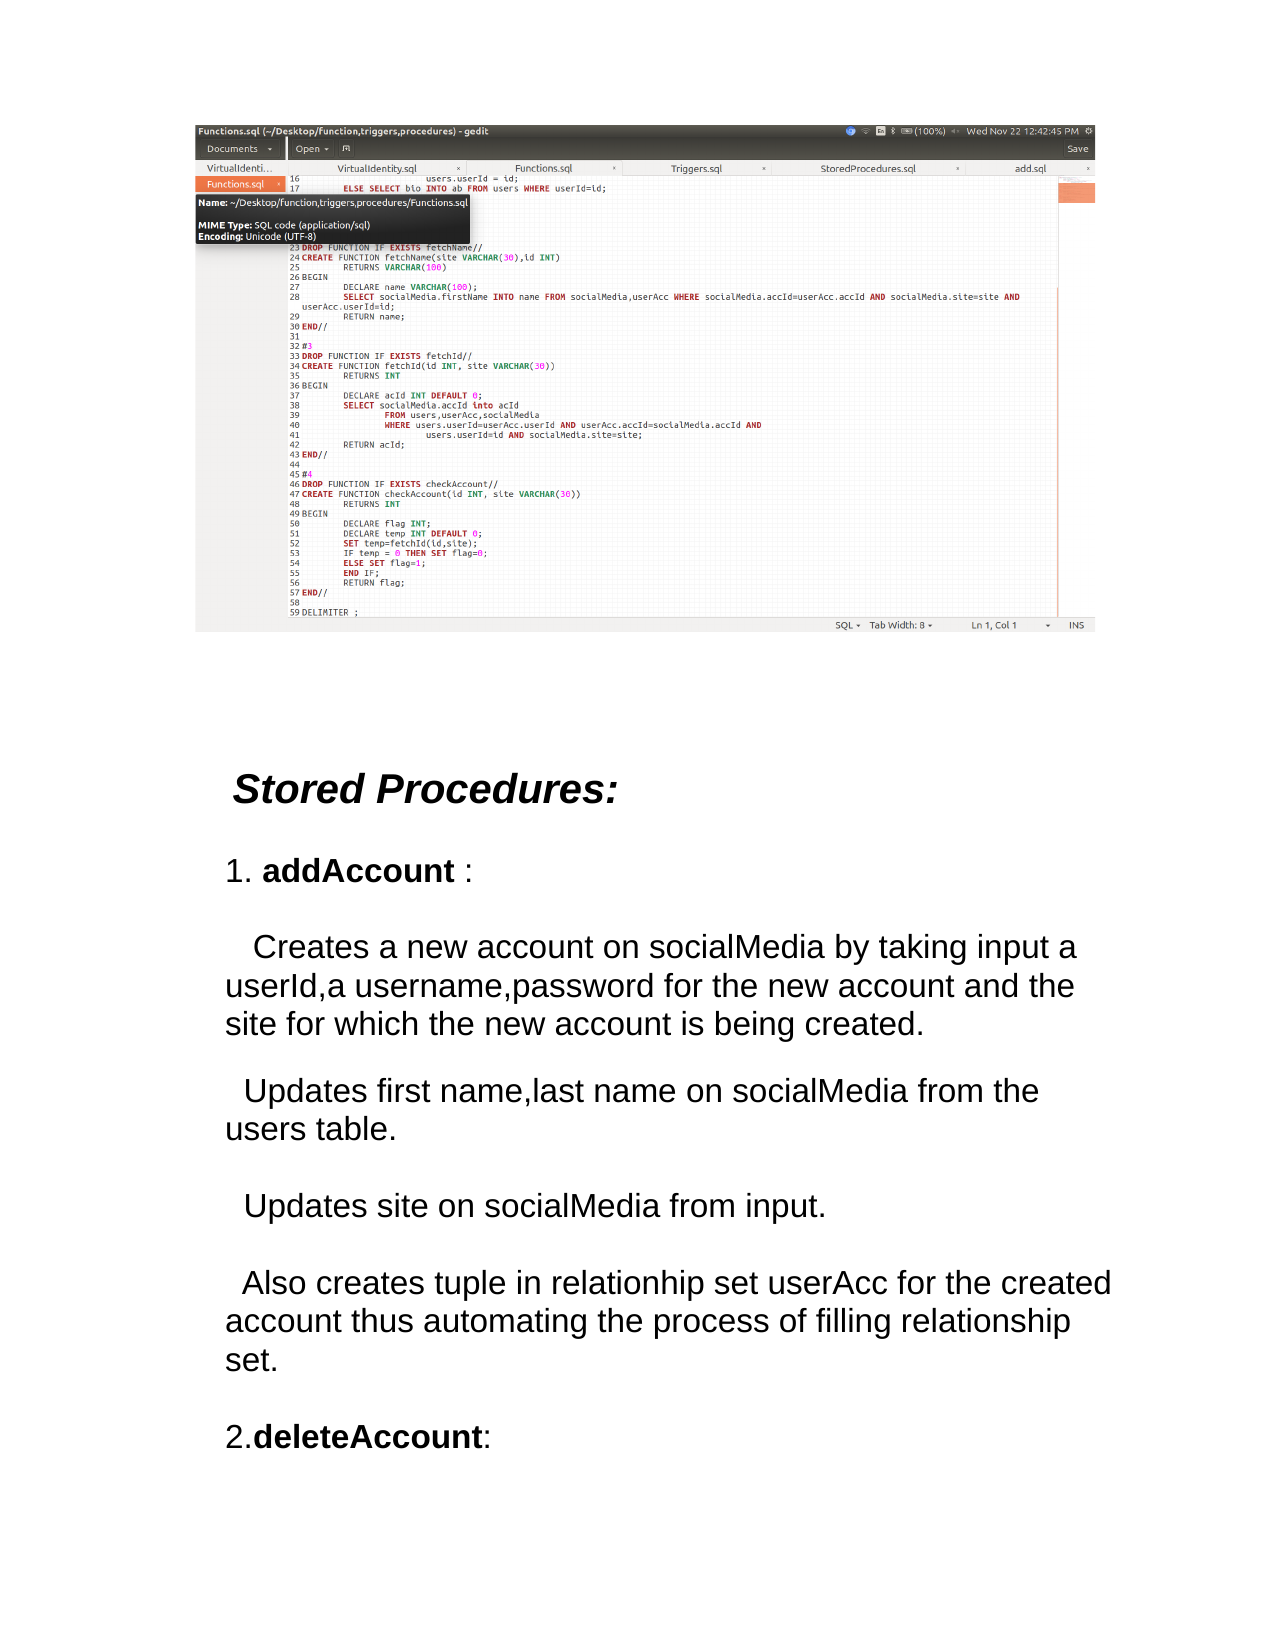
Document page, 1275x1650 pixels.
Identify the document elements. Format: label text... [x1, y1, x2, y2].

text Updates site on socialMedia from input. [225, 1186, 1125, 1224]
text Updates first name,last name on socialMedia from the users table. [225, 1071, 1125, 1148]
text Also creates tuple in relationhip set userAcc for the created account thus automating the process of filling relationship set. [225, 1263, 1125, 1378]
text 2.deleteAccount: [225, 1417, 1125, 1455]
text 1. addAccount : [225, 851, 1125, 889]
picture [195, 125, 1096, 632]
text Stored Procedures: [225, 764, 1125, 812]
text Creates a new account on socialMedia by taking input a userId,a username,password for the new account and the site for which the new account is being created. [225, 927, 1125, 1043]
